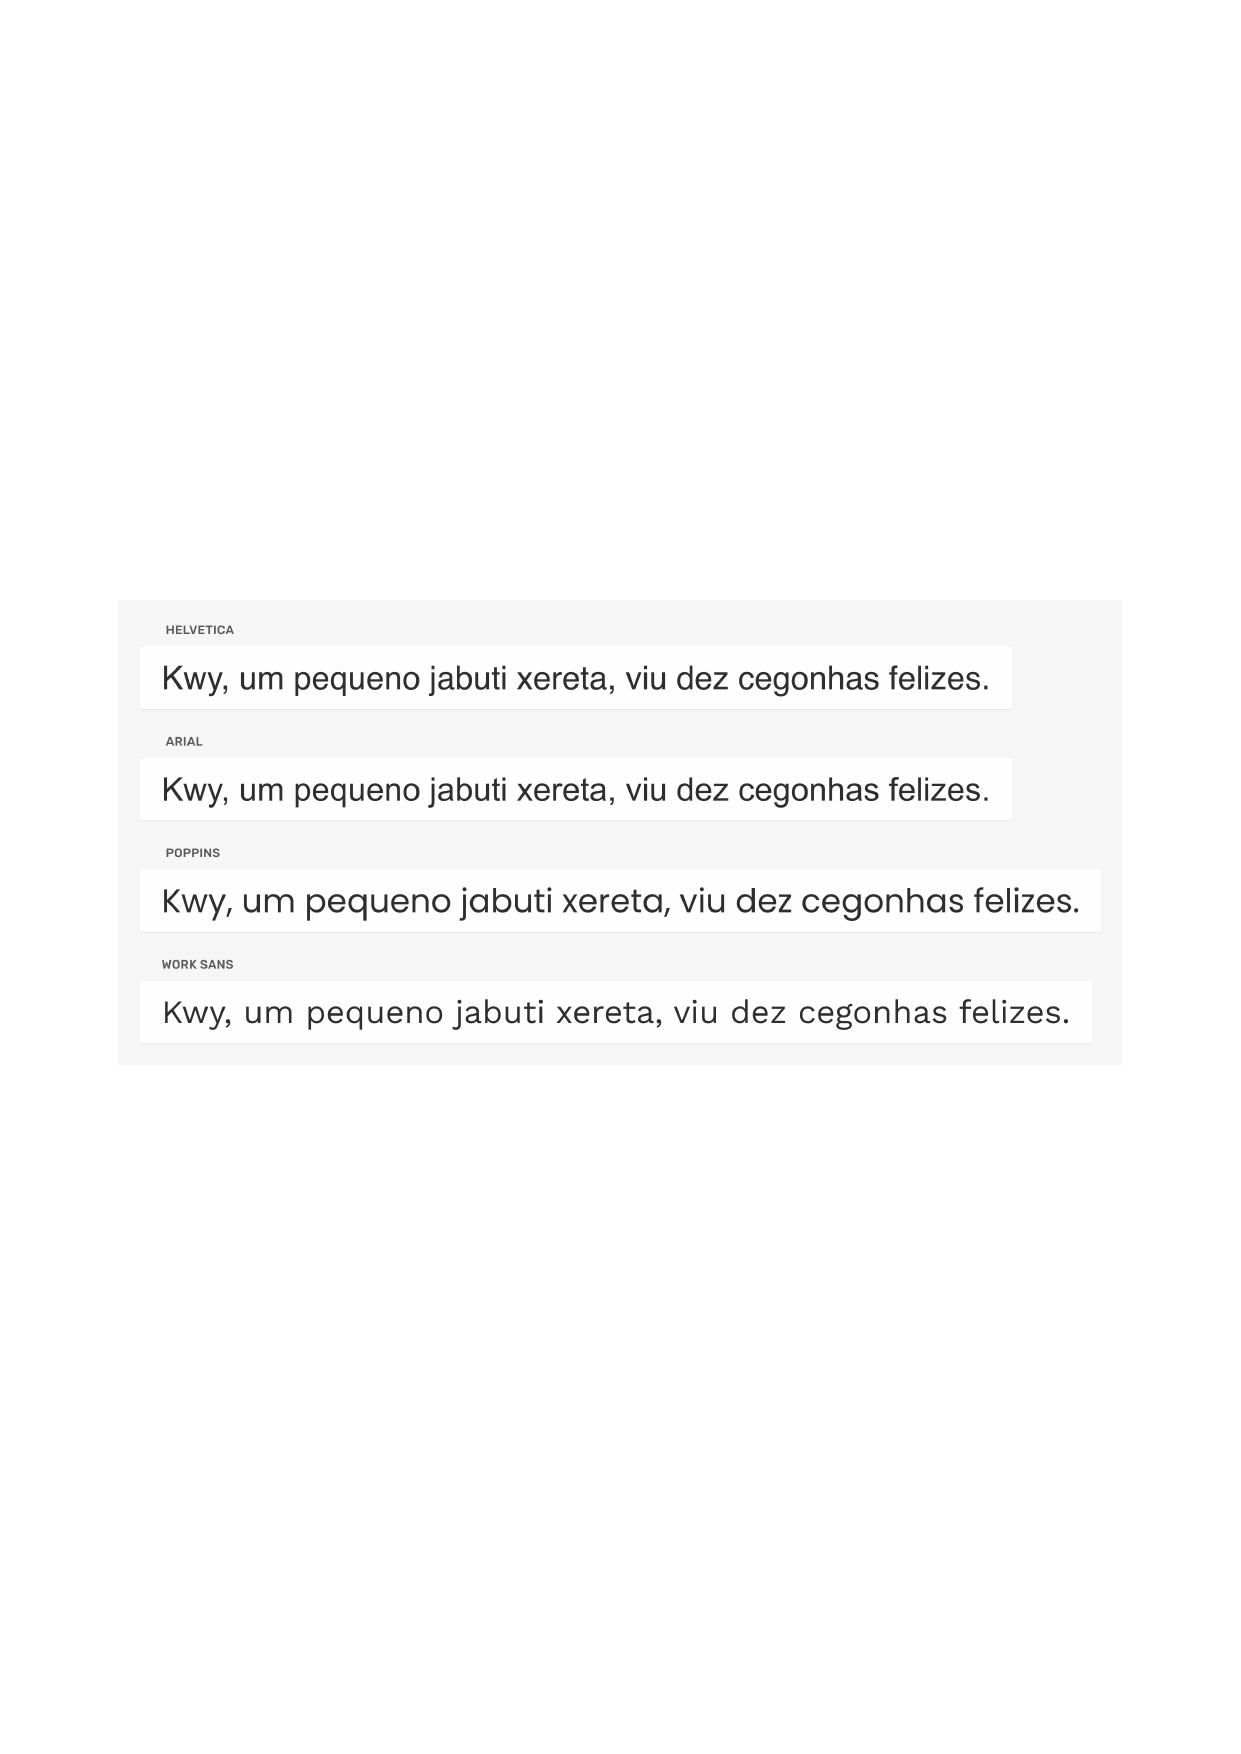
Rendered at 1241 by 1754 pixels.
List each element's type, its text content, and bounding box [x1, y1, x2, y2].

picture [118, 600, 1123, 1065]
text A marca Moy comunica objetividade através do uso de tipografias neutras e sem serifas em toda a interface. [118, 1358, 1122, 1433]
list Corpo de texto, títulos e texto funcional (botões, links, abas). [118, 524, 1122, 562]
text Obs.: [118, 1093, 1122, 1131]
list Estilo [118, 345, 1122, 383]
list Mais comuns na Web. [118, 194, 1122, 232]
list Uso [118, 487, 1122, 524]
list As sem serifas (sans serif) são caracterizadas pelas suas formas neutras e pela ausência das serifas. [118, 232, 1122, 307]
text Helvetica – Super Neutra e precisa – terminações retas (olhar linha-base do texto) [118, 1131, 1122, 1169]
list Neutro, digital, objetivo e informal. [118, 383, 1122, 421]
list B) Sem Serifas [118, 118, 1122, 156]
text Arial – Praticamente uma cópia da Helvetica – terminações diagonais [118, 1169, 1122, 1207]
text Work Sans – Maior contraste entre caracteres + maior espaçamento [118, 1282, 1122, 1320]
text Poppins – Sem Serifas tipo Geométrica e com contraste (diferença entre os seus caracteres) –> olhar vogais –> formam círculos [118, 1207, 1122, 1282]
